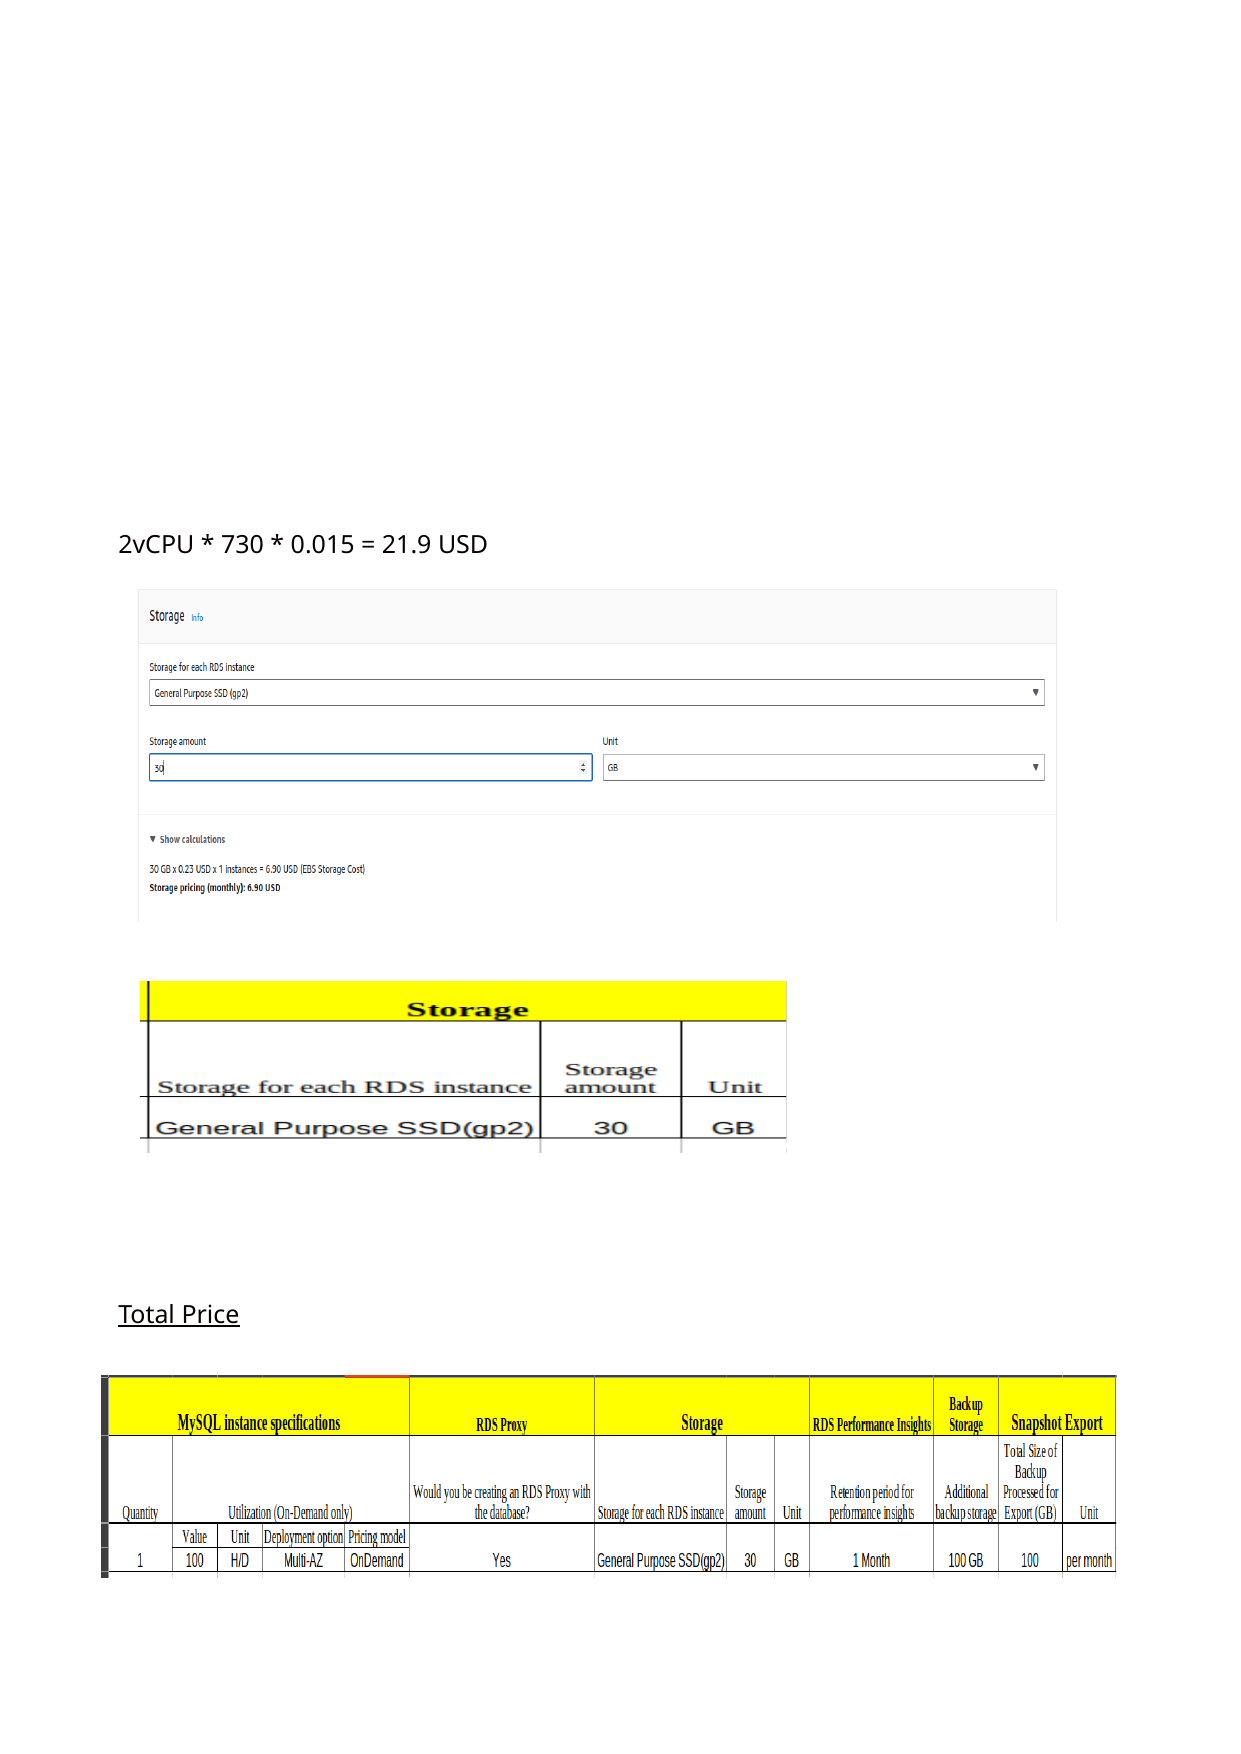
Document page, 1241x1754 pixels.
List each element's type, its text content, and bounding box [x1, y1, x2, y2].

picture [347, 981, 657, 1080]
picture [133, 587, 1059, 922]
text 2vCPU * 730 * 0.015 = 21.9 USD [118, 118, 1122, 561]
text Total Price [118, 1297, 1122, 1365]
picture [101, 1375, 1117, 1487]
